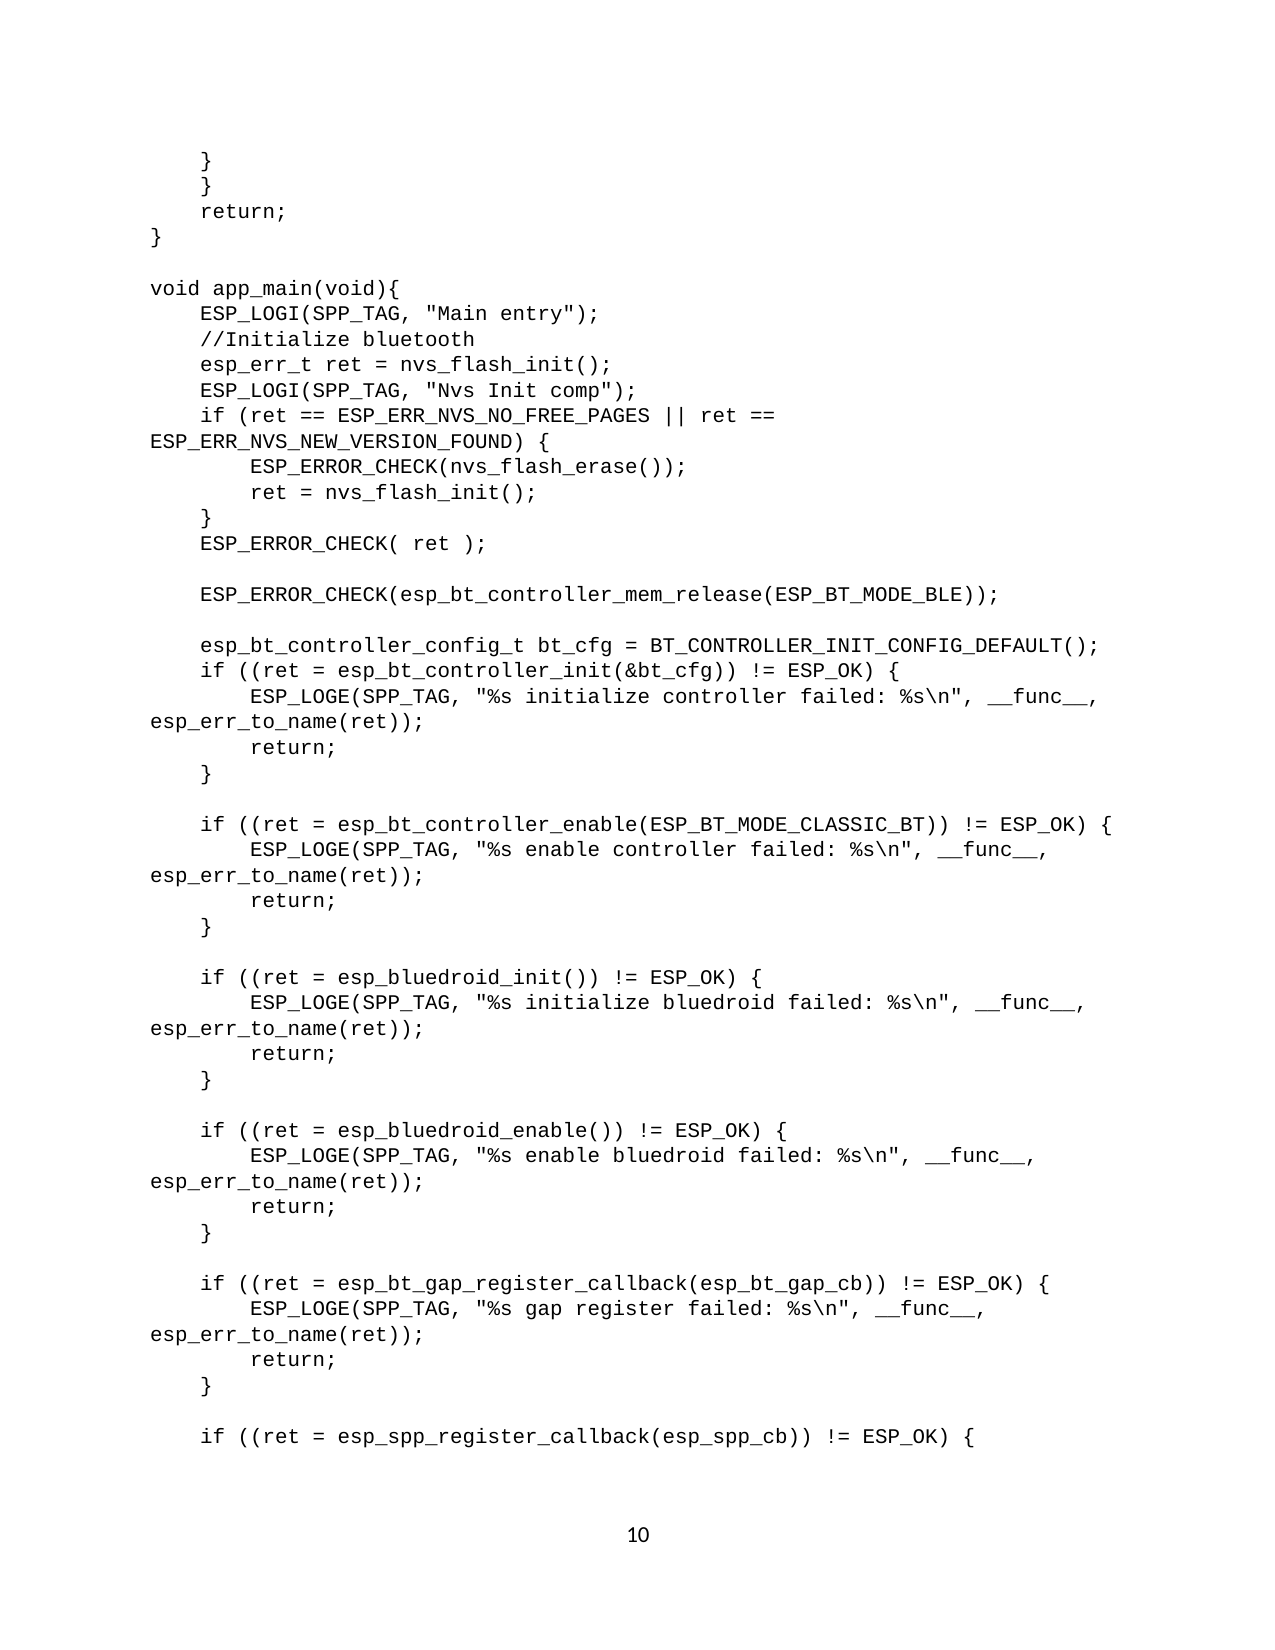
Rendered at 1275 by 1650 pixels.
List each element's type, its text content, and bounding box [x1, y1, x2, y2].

text } [150, 916, 1125, 939]
text ESP_LOGE(SPP_TAG, "%s enable bluedroid failed: %s\n", __func__, esp_err_to_name(ret)); [150, 1145, 1125, 1194]
text return; [150, 737, 1125, 761]
text if ((ret = esp_bluedroid_enable()) != ESP_OK) { [150, 1120, 1125, 1143]
text ESP_LOGE(SPP_TAG, "%s enable controller failed: %s\n", __func__, esp_err_to_name(ret)); [150, 839, 1125, 888]
text } [150, 176, 1125, 199]
text } [150, 1222, 1125, 1246]
text return; [150, 1196, 1125, 1220]
text ESP_LOGE(SPP_TAG, "%s gap register failed: %s\n", __func__, esp_err_to_name(ret)); [150, 1298, 1125, 1348]
text } [150, 227, 1125, 250]
text if ((ret = esp_bt_controller_init(&bt_cfg)) != ESP_OK) { [150, 660, 1125, 684]
text return; [150, 890, 1125, 914]
text if ((ret = esp_spp_register_callback(esp_spp_cb)) != ESP_OK) { [150, 1426, 1125, 1450]
text return; [150, 1043, 1125, 1067]
text ret = nvs_flash_init(); [150, 482, 1125, 505]
text ESP_LOGE(SPP_TAG, "%s initialize bluedroid failed: %s\n", __func__, esp_err_to_name(ret)); [150, 992, 1125, 1041]
text } [150, 507, 1125, 531]
text esp_bt_controller_config_t bt_cfg = BT_CONTROLLER_INIT_CONFIG_DEFAULT(); [150, 635, 1125, 658]
text esp_err_t ret = nvs_flash_init(); [150, 354, 1125, 378]
text } [150, 1375, 1125, 1399]
text ESP_LOGE(SPP_TAG, "%s initialize controller failed: %s\n", __func__, esp_err_to_name(ret)); [150, 686, 1125, 735]
text } [150, 1069, 1125, 1092]
text ESP_ERROR_CHECK(nvs_flash_erase()); [150, 456, 1125, 480]
text ESP_ERROR_CHECK( ret ); [150, 533, 1125, 556]
text return; [150, 201, 1125, 225]
text ESP_ERROR_CHECK(esp_bt_controller_mem_release(ESP_BT_MODE_BLE)); [150, 584, 1125, 607]
text } [150, 150, 1125, 174]
text if ((ret = esp_bluedroid_init()) != ESP_OK) { [150, 967, 1125, 990]
text void app_main(void){ [150, 278, 1125, 301]
text if ((ret = esp_bt_controller_enable(ESP_BT_MODE_CLASSIC_BT)) != ESP_OK) { [150, 813, 1125, 837]
text } [150, 762, 1125, 786]
text ESP_LOGI(SPP_TAG, "Nvs Init comp"); [150, 380, 1125, 403]
text if (ret == ESP_ERR_NVS_NO_FREE_PAGES || ret == ESP_ERR_NVS_NEW_VERSION_FOUND) { [150, 405, 1125, 454]
text ESP_LOGI(SPP_TAG, "Main entry"); [150, 303, 1125, 327]
text return; [150, 1349, 1125, 1373]
text if ((ret = esp_bt_gap_register_callback(esp_bt_gap_cb)) != ESP_OK) { [150, 1273, 1125, 1297]
text //Initialize bluetooth [150, 329, 1125, 352]
